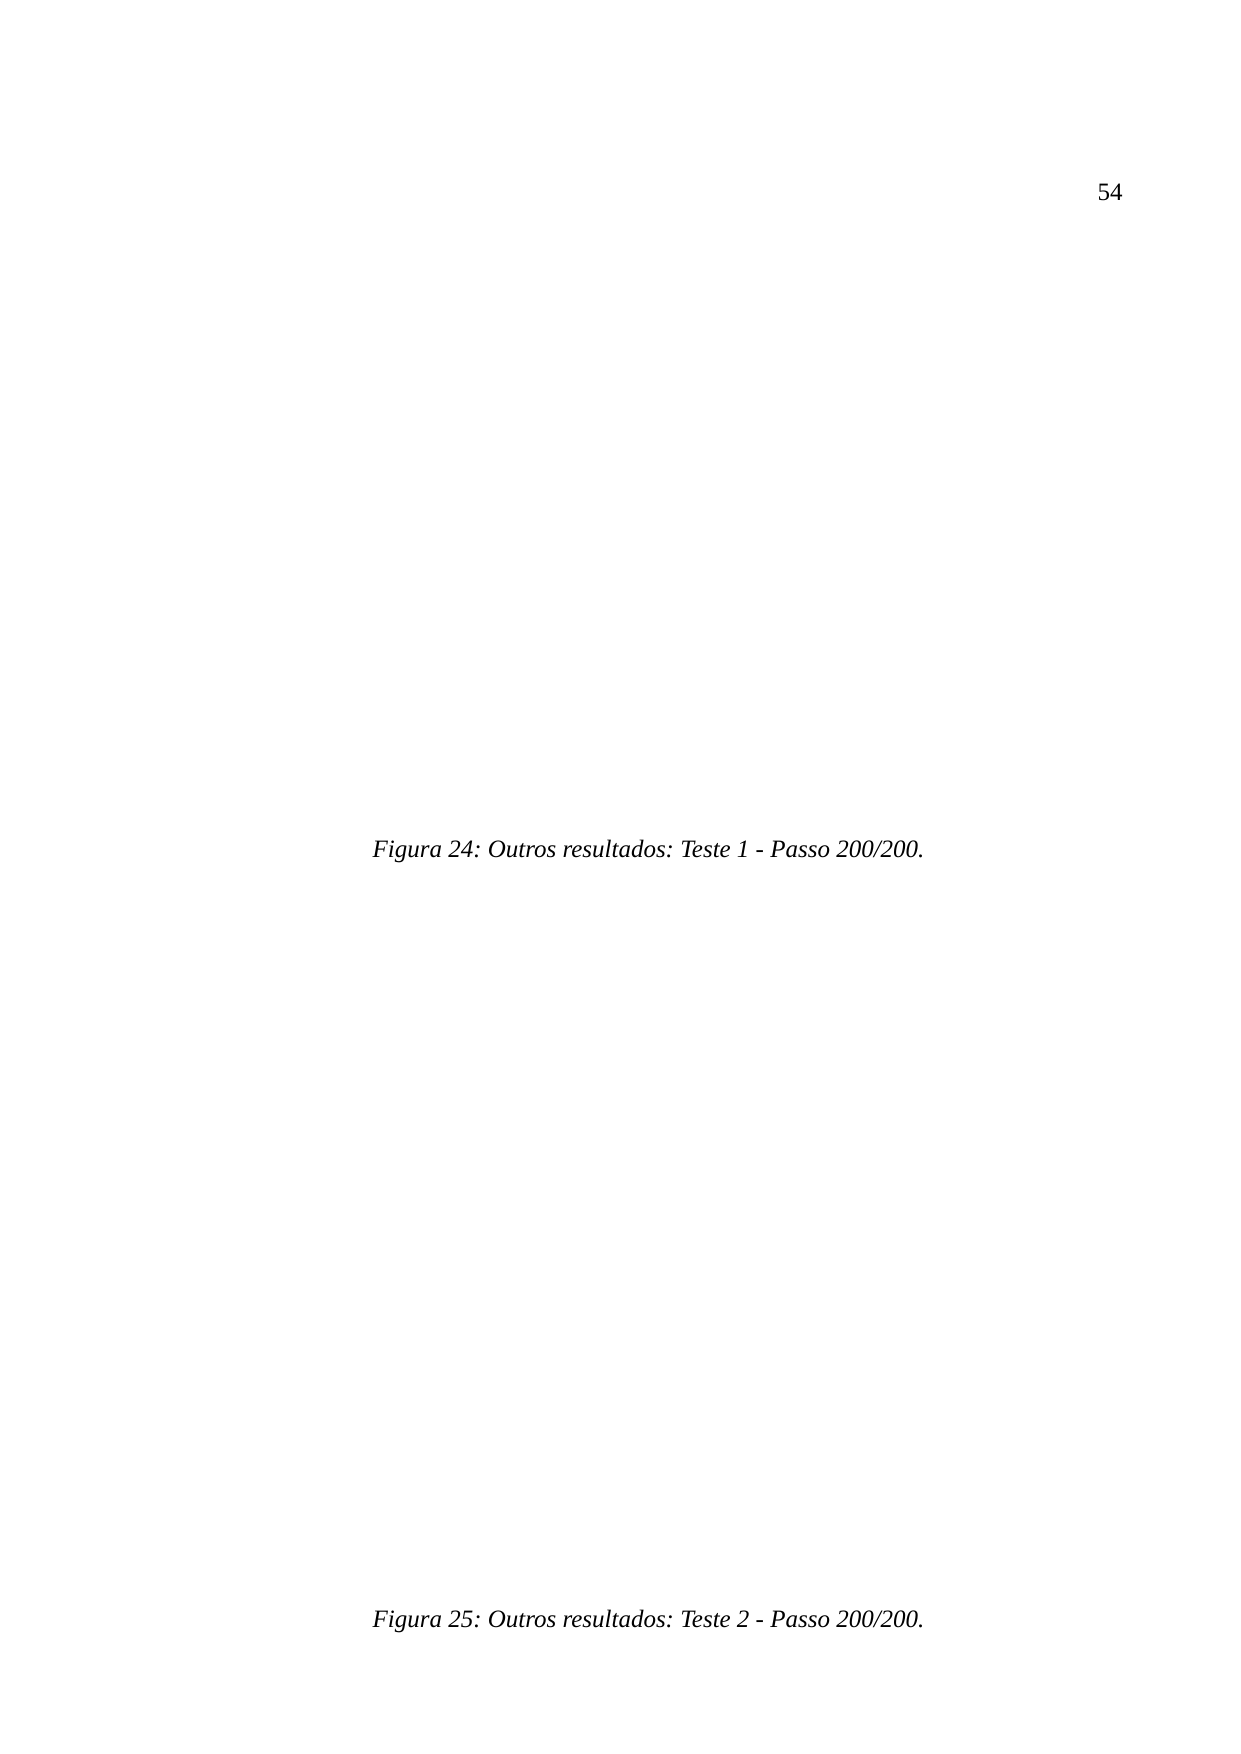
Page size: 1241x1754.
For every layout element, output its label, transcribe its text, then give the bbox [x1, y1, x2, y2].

text Figura 25: Outros resultados: Teste 2 - Passo 200/200. [177, 1006, 1122, 1633]
text Figura 24: Outros resultados: Teste 1 - Passo 200/200. [177, 236, 1122, 863]
